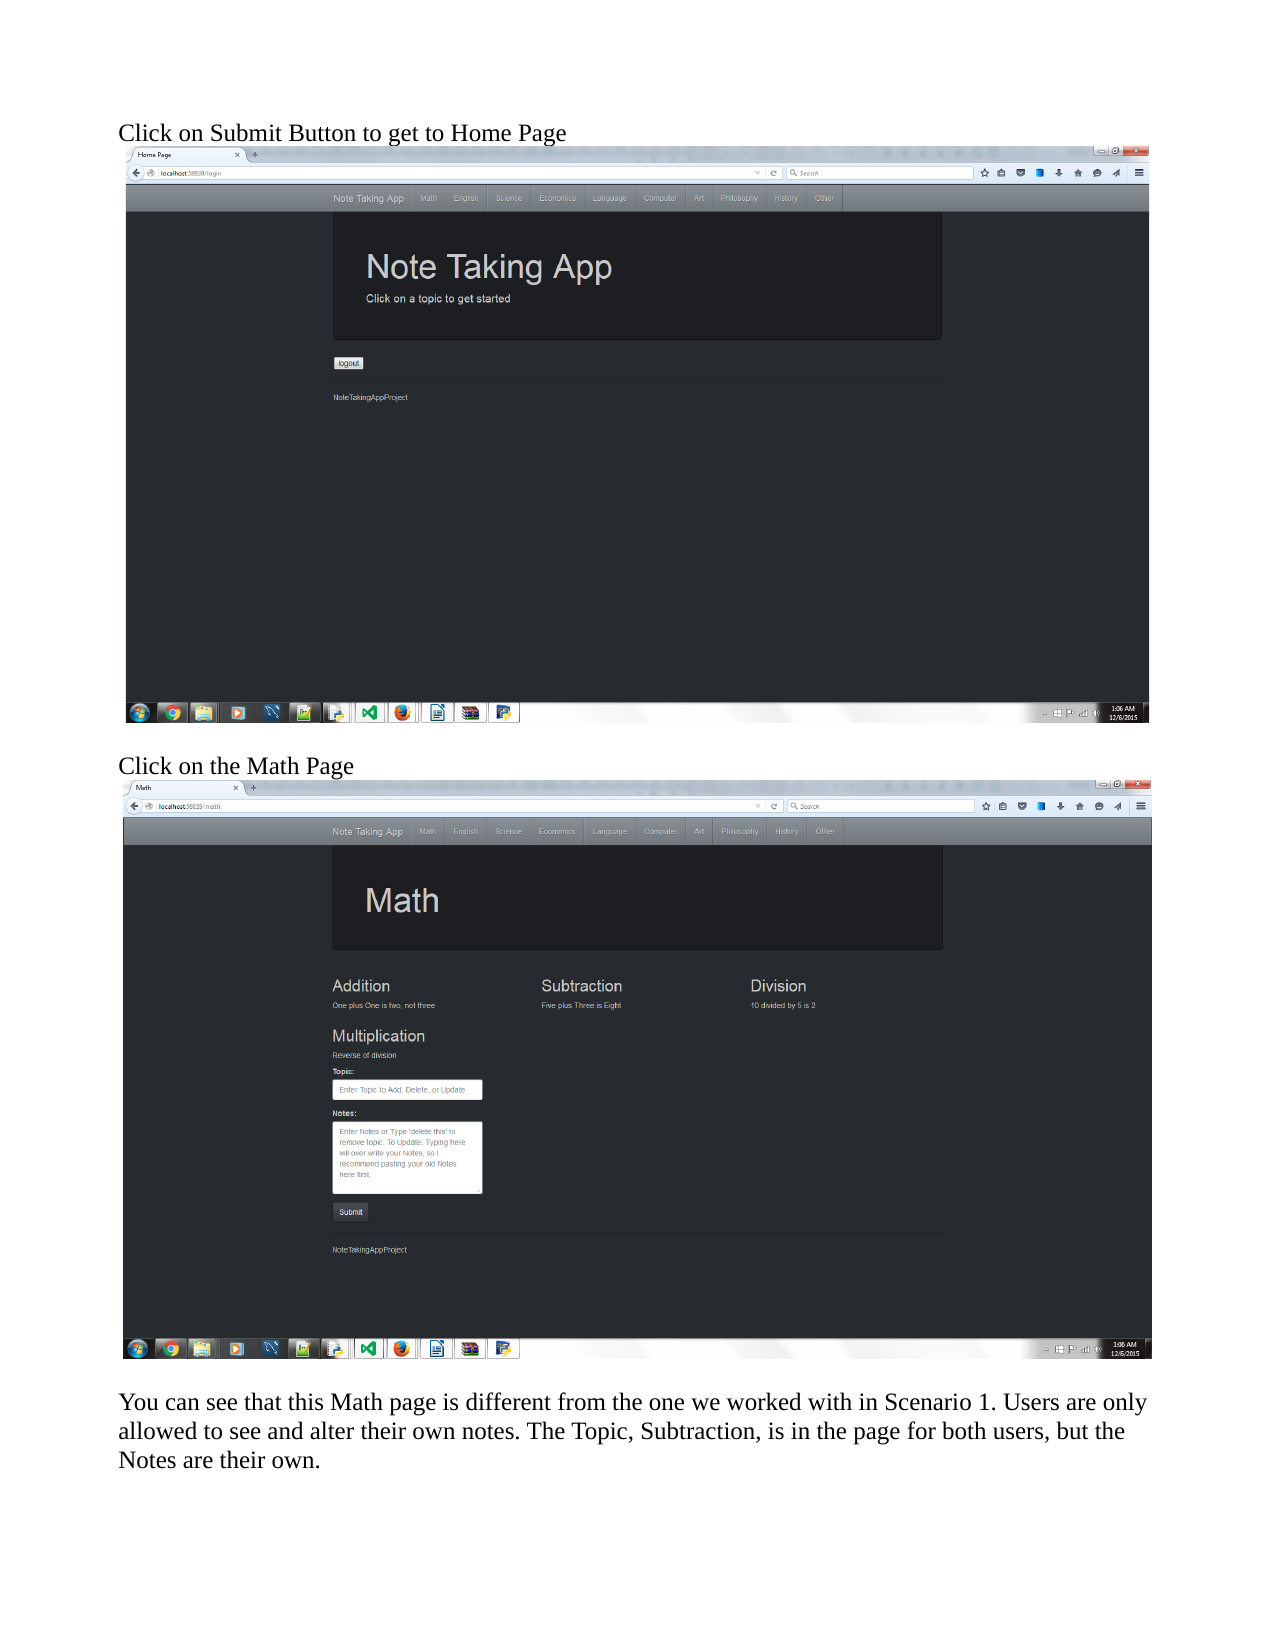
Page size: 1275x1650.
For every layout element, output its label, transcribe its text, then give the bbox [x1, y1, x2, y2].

picture [123, 780, 1152, 1359]
text Click on the Math Page [118, 751, 1157, 780]
text Click on Submit Button to get to Home Page [118, 118, 1157, 147]
text You can see that this Math page is different from the one we worked with in Scenario 1. Users are only allowed to see and alter their own notes. The Topic, Subtraction, is in the page for both users, but the Notes are their own. [118, 1387, 1157, 1474]
picture [125, 146, 1150, 723]
